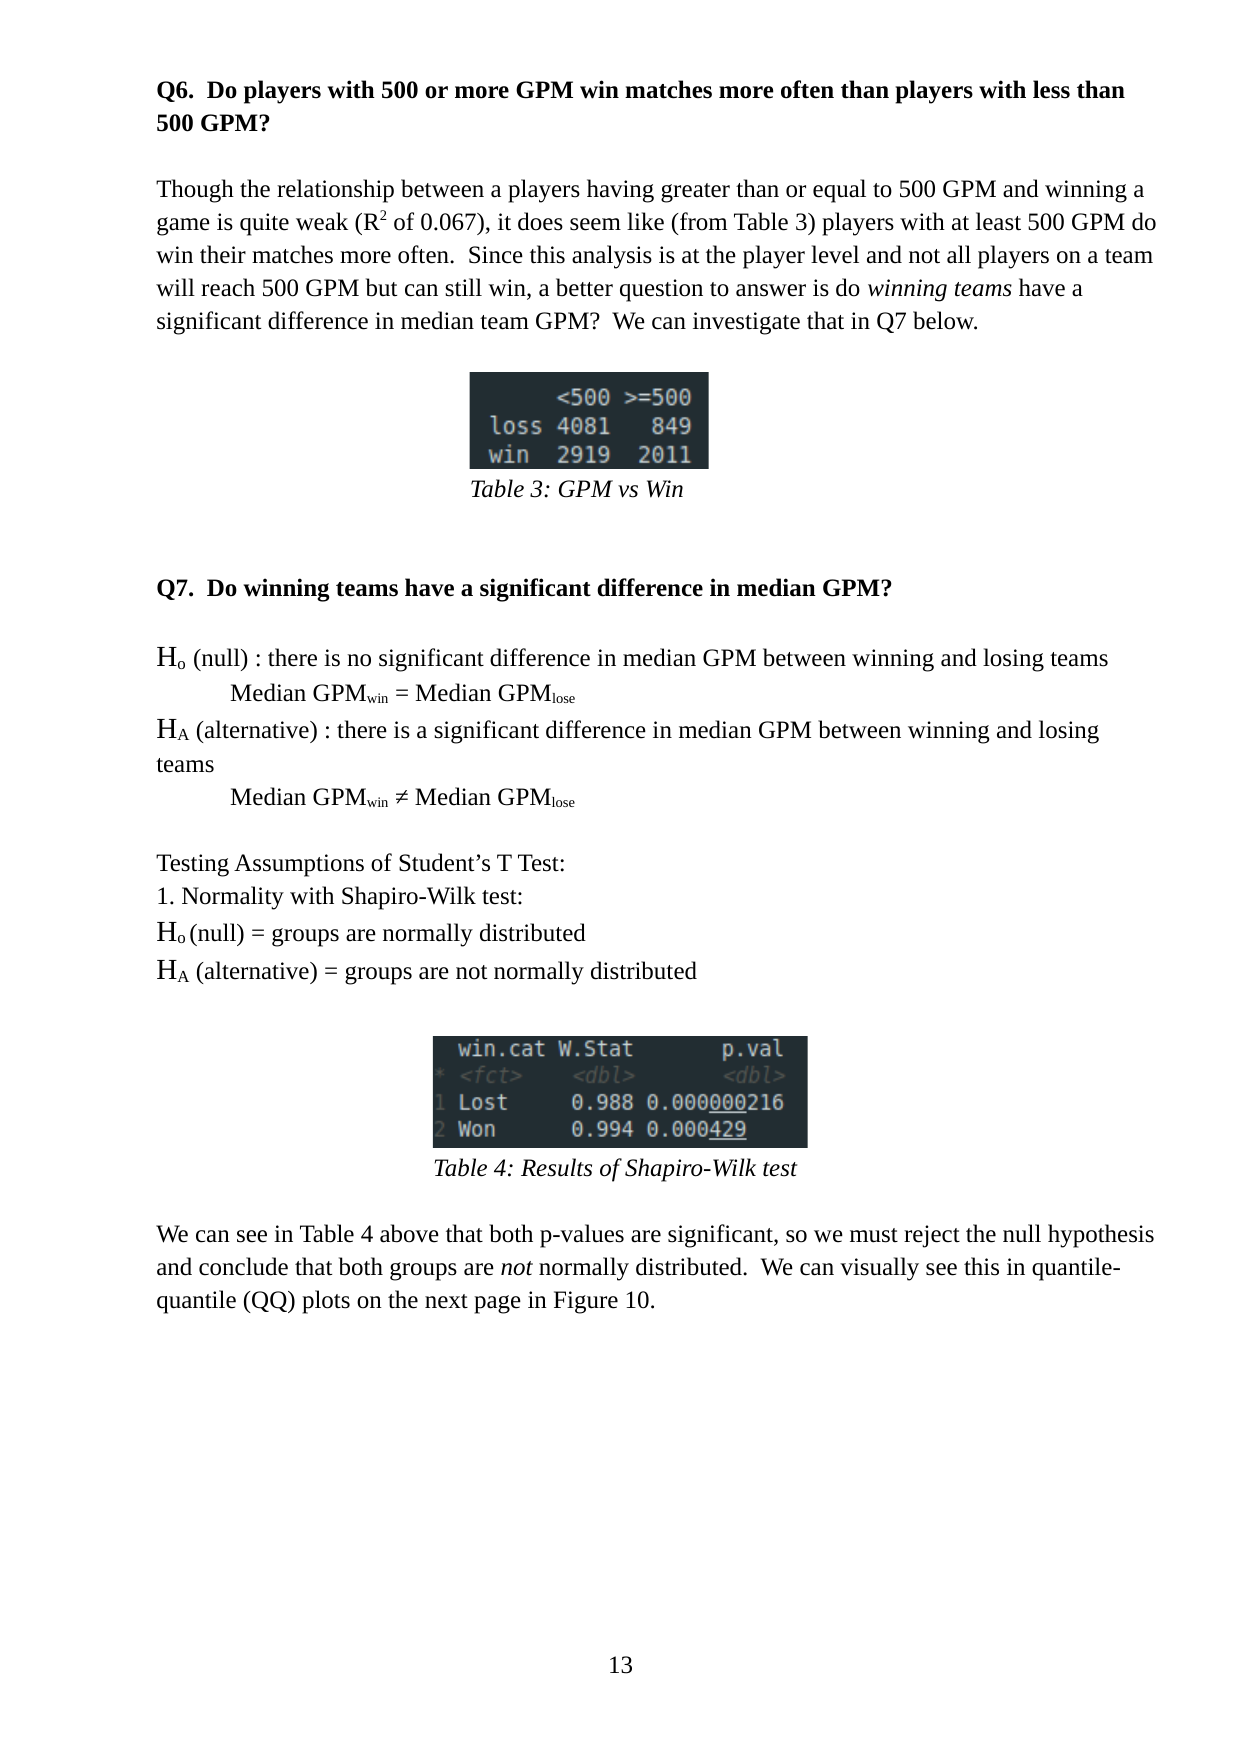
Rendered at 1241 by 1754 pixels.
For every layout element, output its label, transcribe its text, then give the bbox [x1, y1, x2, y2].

text Ho (null) : there is no significant difference in median GPM between winning and losing teams [156, 639, 1159, 673]
text Testing Assumptions of Student’s T Test: [156, 848, 1159, 876]
text Table 3: GPM vs Win [469, 469, 709, 503]
text We can see in Table 4 above that both p-values are significant, so we must reject the null hypothesis and conclude that both groups are not normally distributed. We can visually see this in quantile-quantile (QQ) plots on the next page in Figure 10. [156, 1219, 1159, 1313]
text Ho (null) = groups are normally distributed [156, 914, 1159, 947]
text Q6. Do players with 500 or more GPM win matches more often than players with less than 500 GPM? [156, 75, 1159, 137]
text Though the relationship between a players having greater than or equal to 500 GPM and winning a game is quite weak (R2 of 0.067), it does seem like (from Table 3) players with at least 500 GPM do win their matches more often. Since this analysis is at the player level and not all players on a team will reach 500 GPM but can still win, a better question to answer is do winning teams have a significant difference in median team GPM? We can investigate that in Q7 below. [156, 174, 1159, 335]
text HA (alternative) = groups are not normally distributed [156, 952, 1159, 986]
picture [469, 372, 709, 469]
text Q7. Do winning teams have a significant difference in median GPM? [156, 573, 1159, 602]
text Median GPMwin ≠ Median GPMlose [156, 782, 1159, 810]
text HA (alternative) : there is a significant difference in median GPM between winning and losing teams [156, 711, 1159, 777]
text 1. Normality with Shapiro-Wilk test: [156, 881, 1159, 909]
text Median GPMwin = Median GPMlose [156, 678, 1159, 707]
picture [432, 1036, 808, 1148]
text Table 4: Results of Shapiro-Wilk test [433, 1148, 808, 1181]
